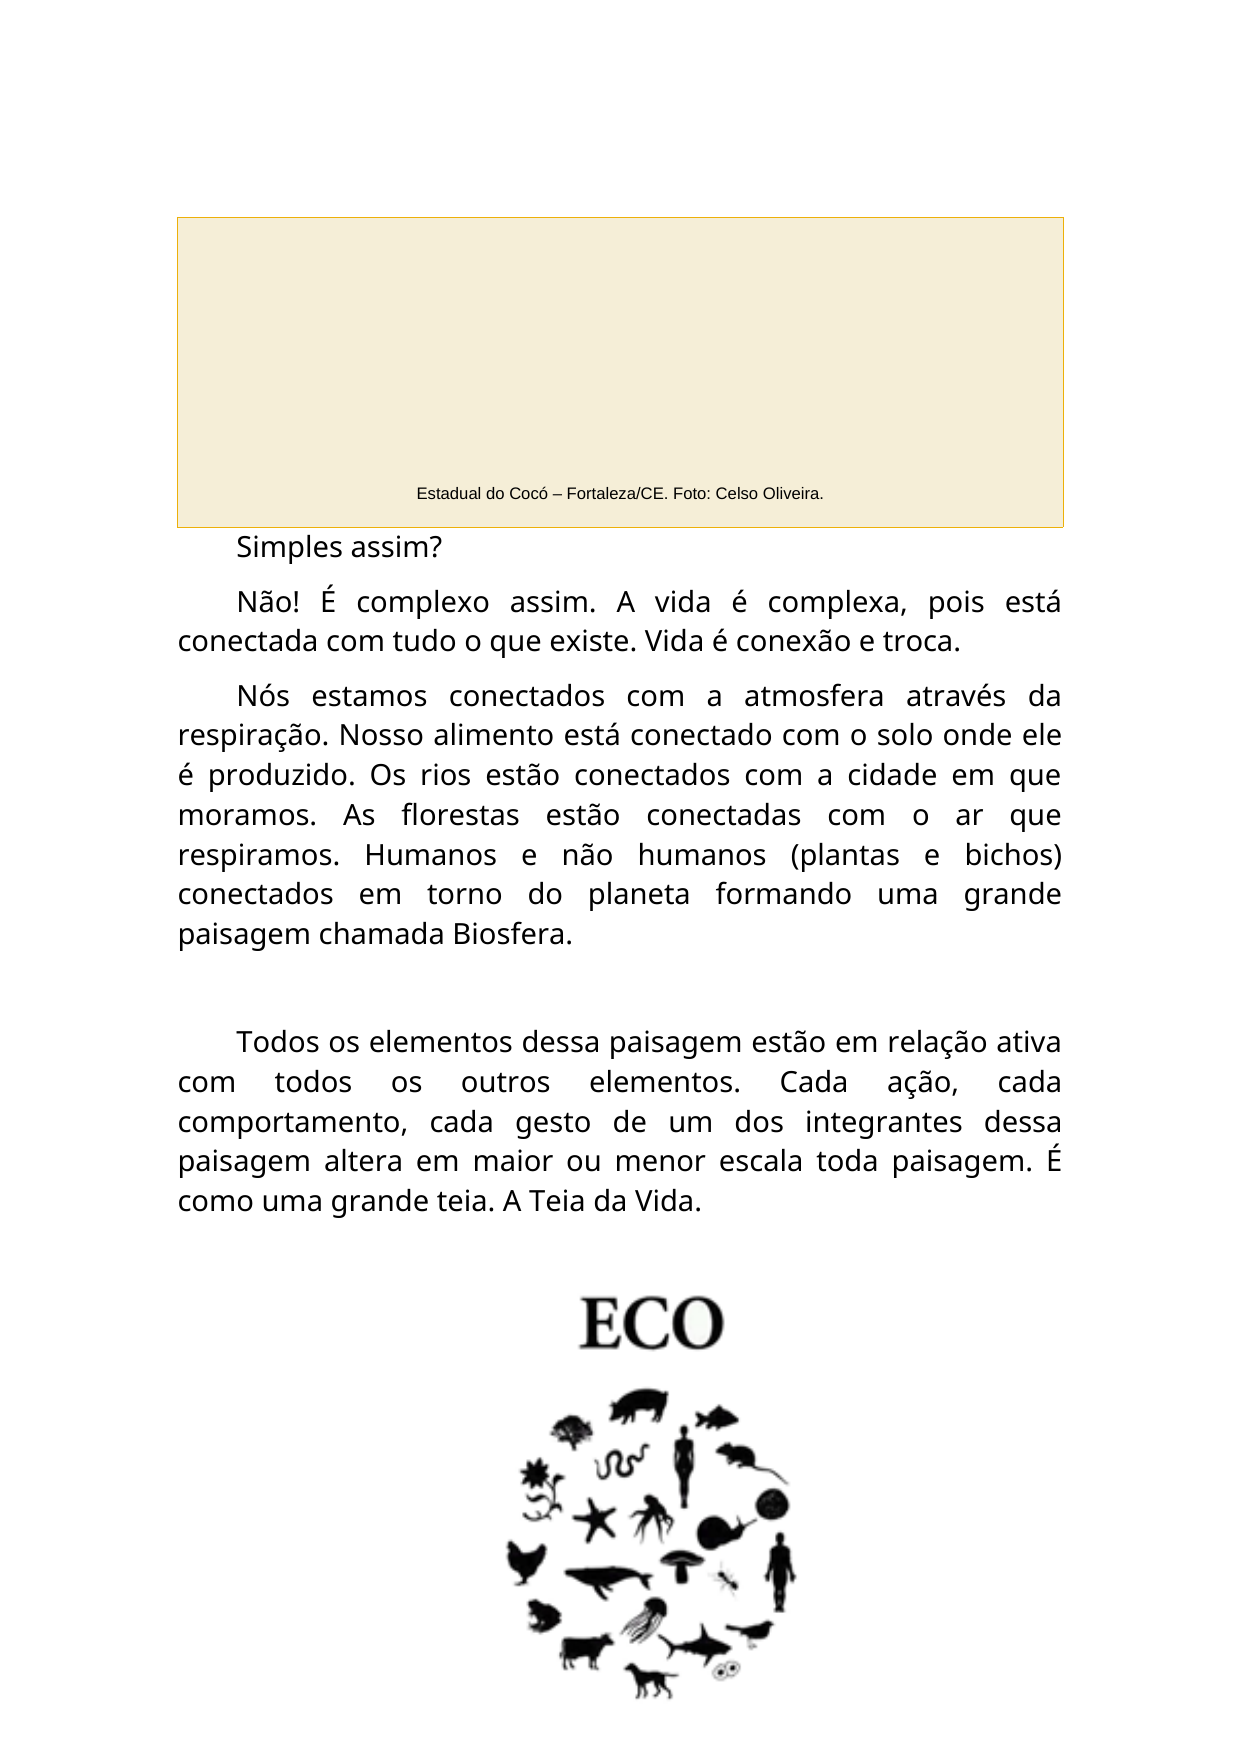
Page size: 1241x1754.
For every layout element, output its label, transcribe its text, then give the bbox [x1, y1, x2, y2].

text Nós estamos conectados com a atmosfera através da respiração. Nosso alimento está conectado com o solo onde ele é produzido. Os rios estão conectados com a cidade em que moramos. As florestas estão conectadas com o ar que respiramos. Humanos e não humanos (plantas e bichos) conectados em torno do planeta formando uma grande paisagem chamada Biosfera. [177, 675, 1063, 953]
table_cell Estadual do Cocó – Fortaleza/CE. Foto: Celso Oliveira. [178, 218, 1063, 527]
text Todos os elementos dessa paisagem estão em relação ativa com todos os outros elementos. Cada ação, cada comportamento, cada gesto de um dos integrantes dessa paisagem altera em maior ou menor escala toda paisagem. É como uma grande teia. A Teia da Vida. [177, 1022, 1063, 1220]
picture [484, 1290, 809, 1709]
text Não! É complexo assim. A vida é complexa, pois está conectada com tudo o que existe. Vida é conexão e troca. [177, 581, 1063, 660]
text Simples assim? [177, 528, 1063, 566]
